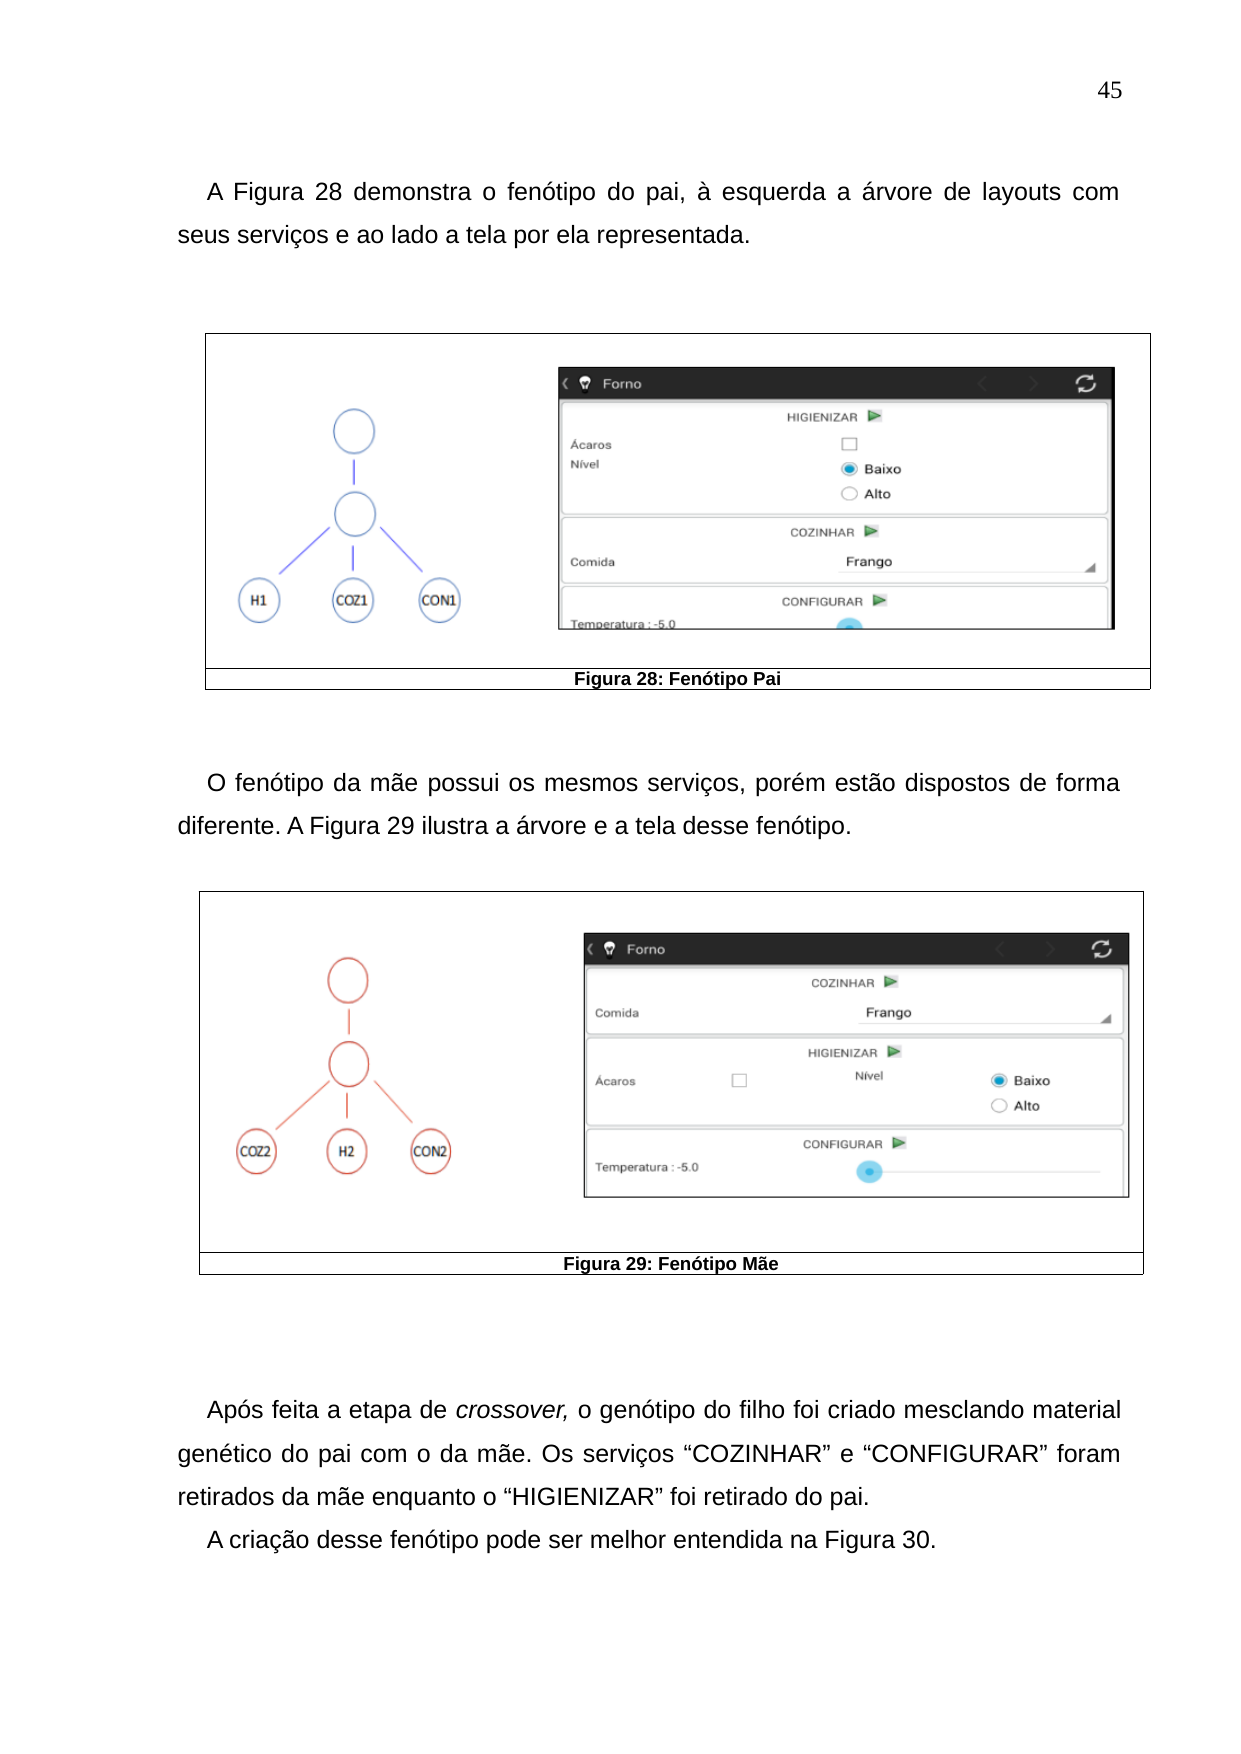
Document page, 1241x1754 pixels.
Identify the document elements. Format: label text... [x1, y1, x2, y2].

picture [206, 334, 1150, 668]
text Figura 28: Fenótipo Pai [206, 669, 1150, 689]
text Figura 29: Fenótipo Mãe [200, 1253, 1143, 1274]
text A Figura 28 demonstra o fenótipo do pai, à esquerda a árvore de layouts com seus serviços e ao lado a tela por ela representada. [177, 177, 1122, 249]
text O fenótipo da mãe possui os mesmos serviços, porém estão dispostos de forma diferente. A Figura 29 ilustra a árvore e a tela desse fenótipo. [177, 768, 1122, 839]
picture [200, 892, 1143, 1252]
text Após feita a etapa de crossover, o genótipo do filho foi criado mesclando material genético do pai com o da mãe. Os serviços “COZINHAR” e “CONFIGURAR” foram retirados da mãe enquanto o “HIGIENIZAR” foi retirado do pai. [177, 1396, 1122, 1511]
text A criação desse fenótipo pode ser melhor entendida na Figura 30. [177, 1525, 1122, 1554]
